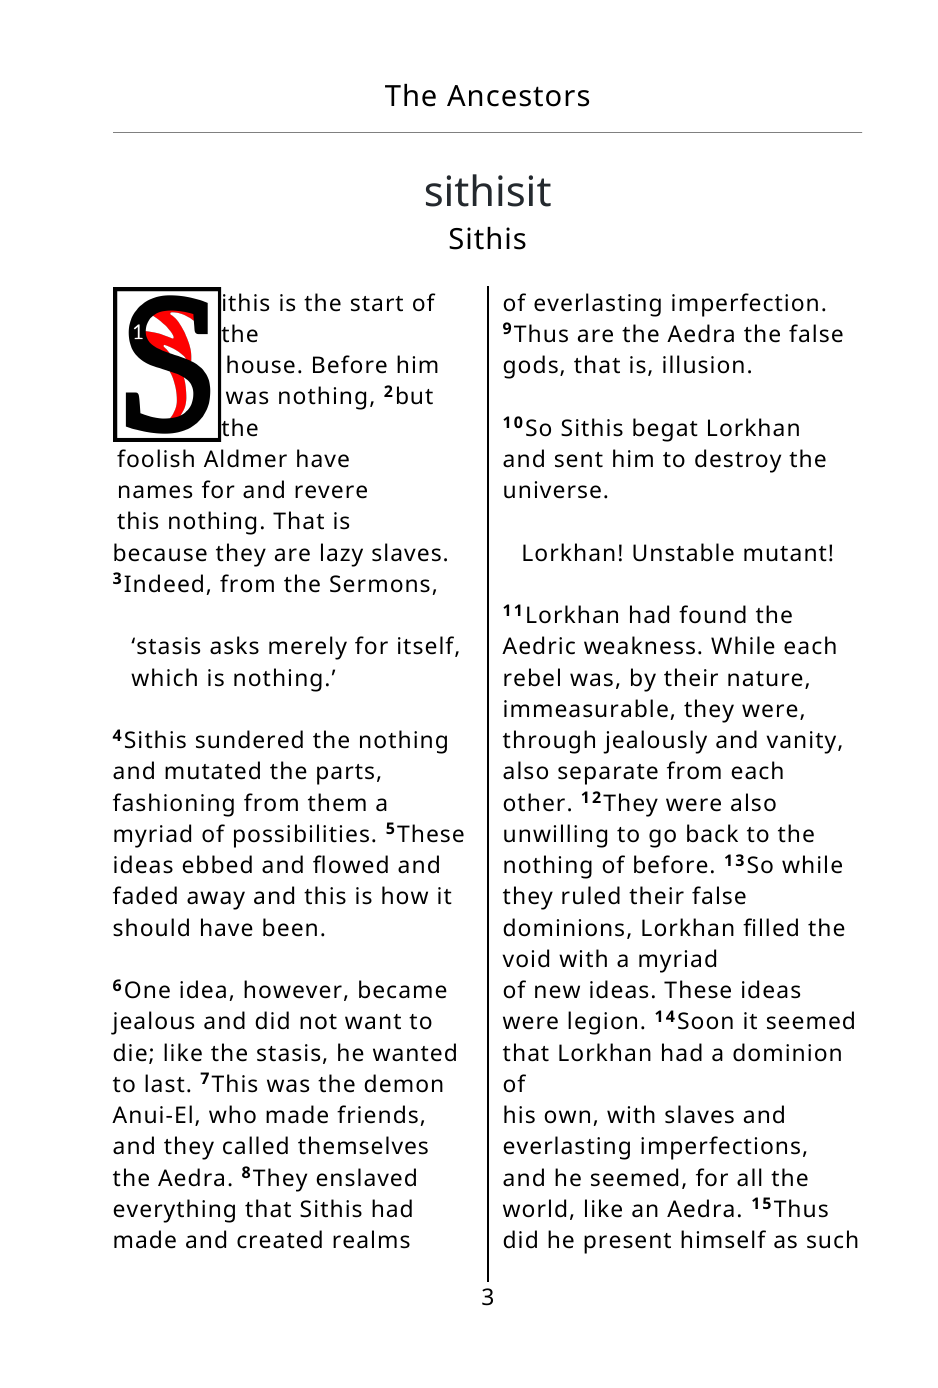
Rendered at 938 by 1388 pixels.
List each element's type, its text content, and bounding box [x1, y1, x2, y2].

text of everlasting imperfection. 9Thus are the Aedra the false gods, that is, illusion. [502, 287, 862, 380]
text ‘stasis asks merely for itself, which is nothing.’ [131, 630, 472, 693]
text because they are lazy slaves. 3Indeed, from the Sermons, [112, 537, 472, 599]
text names for and revere [112, 474, 472, 505]
text 6One idea, however, became jealous and did not want to die; like the stasis, he wanted to last. 7This was the demon Anui-El, who made friends, and they called themselves the Aedra. 8They enslaved everything that Sithis had made and created realms [112, 974, 472, 1255]
text The Ancestors [112, 75, 862, 115]
text was nothing, 2but the [112, 380, 472, 443]
text foolish Aldmer have [112, 443, 472, 474]
text this nothing. That is [112, 505, 472, 537]
text 11Lorkhan had found the Aedric weakness. While each rebel was, by their nature, immeasurable, they were, through jealously and vanity, also separate from each other. 12They were also unwilling to go back to the nothing of before. 13So while they ruled their false dominions, Lorkhan filled the void with a myriad of new ideas. These ideas were legion. 14Soon it seemed that Lorkhan had a dominion of his own, with slaves and everlasting imperfections, and he seemed, for all the world, like an Aedra. 15Thus did he present himself as such [502, 599, 862, 1255]
picture [113, 287, 222, 442]
text house. Before him [222, 349, 472, 380]
text 10So Sithis begat Lorkhan and sent him to destroy the universe. [502, 412, 862, 505]
text Lorkhan! Unstable mutant! [521, 537, 862, 568]
subtitle sithisit [112, 162, 862, 218]
text Sithis [112, 218, 862, 258]
text ithis is the start of the [222, 287, 472, 349]
text 4Sithis sundered the nothing and mutated the parts, fashioning from them a myriad of possibilities. 5These ideas ebbed and flowed and faded away and this is how it should have been. [112, 724, 472, 943]
